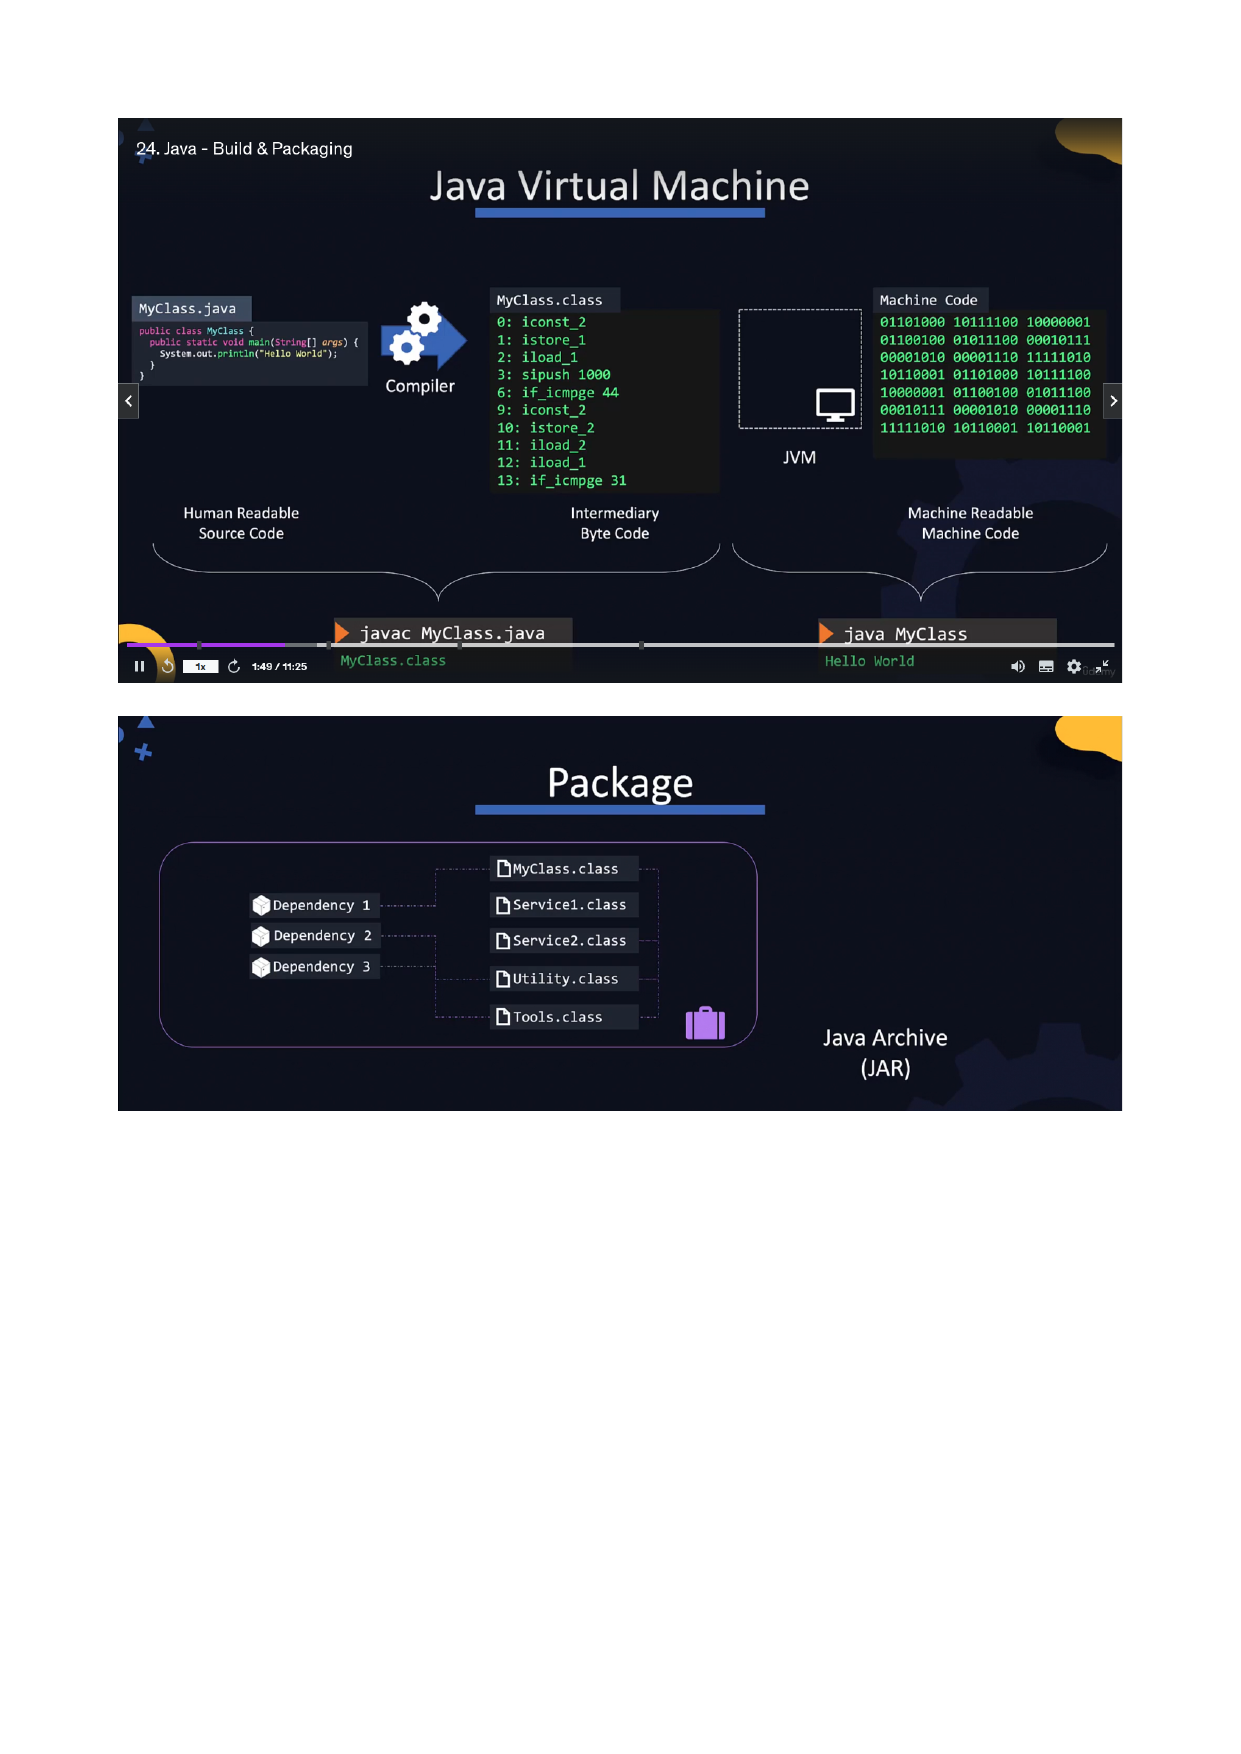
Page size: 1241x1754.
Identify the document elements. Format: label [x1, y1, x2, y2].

picture [118, 118, 1123, 683]
picture [118, 716, 1123, 1111]
